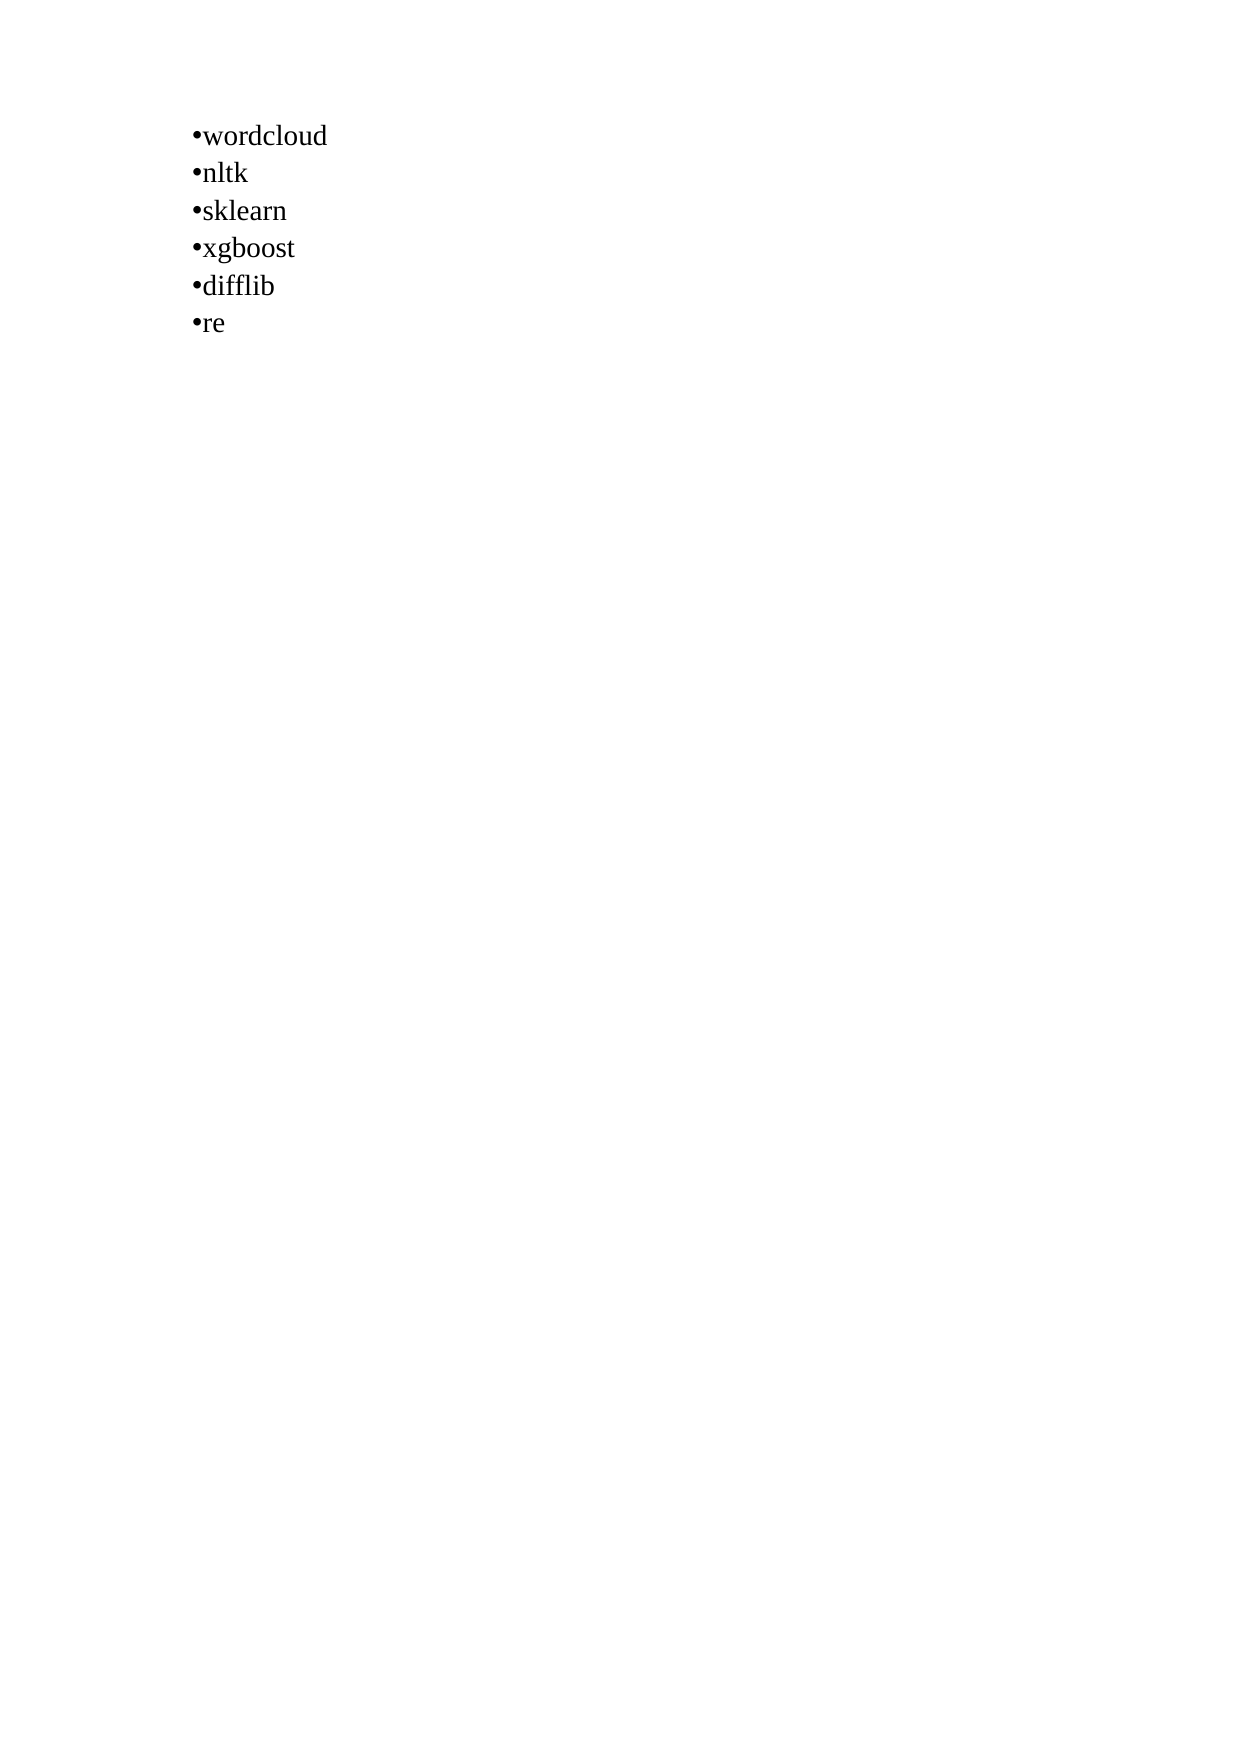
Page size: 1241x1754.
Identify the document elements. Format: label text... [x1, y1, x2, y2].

list xgboost [118, 230, 1122, 264]
list difflib [118, 268, 1122, 301]
list sklearn [118, 193, 1122, 227]
list nltk [118, 156, 1122, 189]
list re [118, 305, 1122, 339]
list wordcloud [118, 118, 1122, 152]
